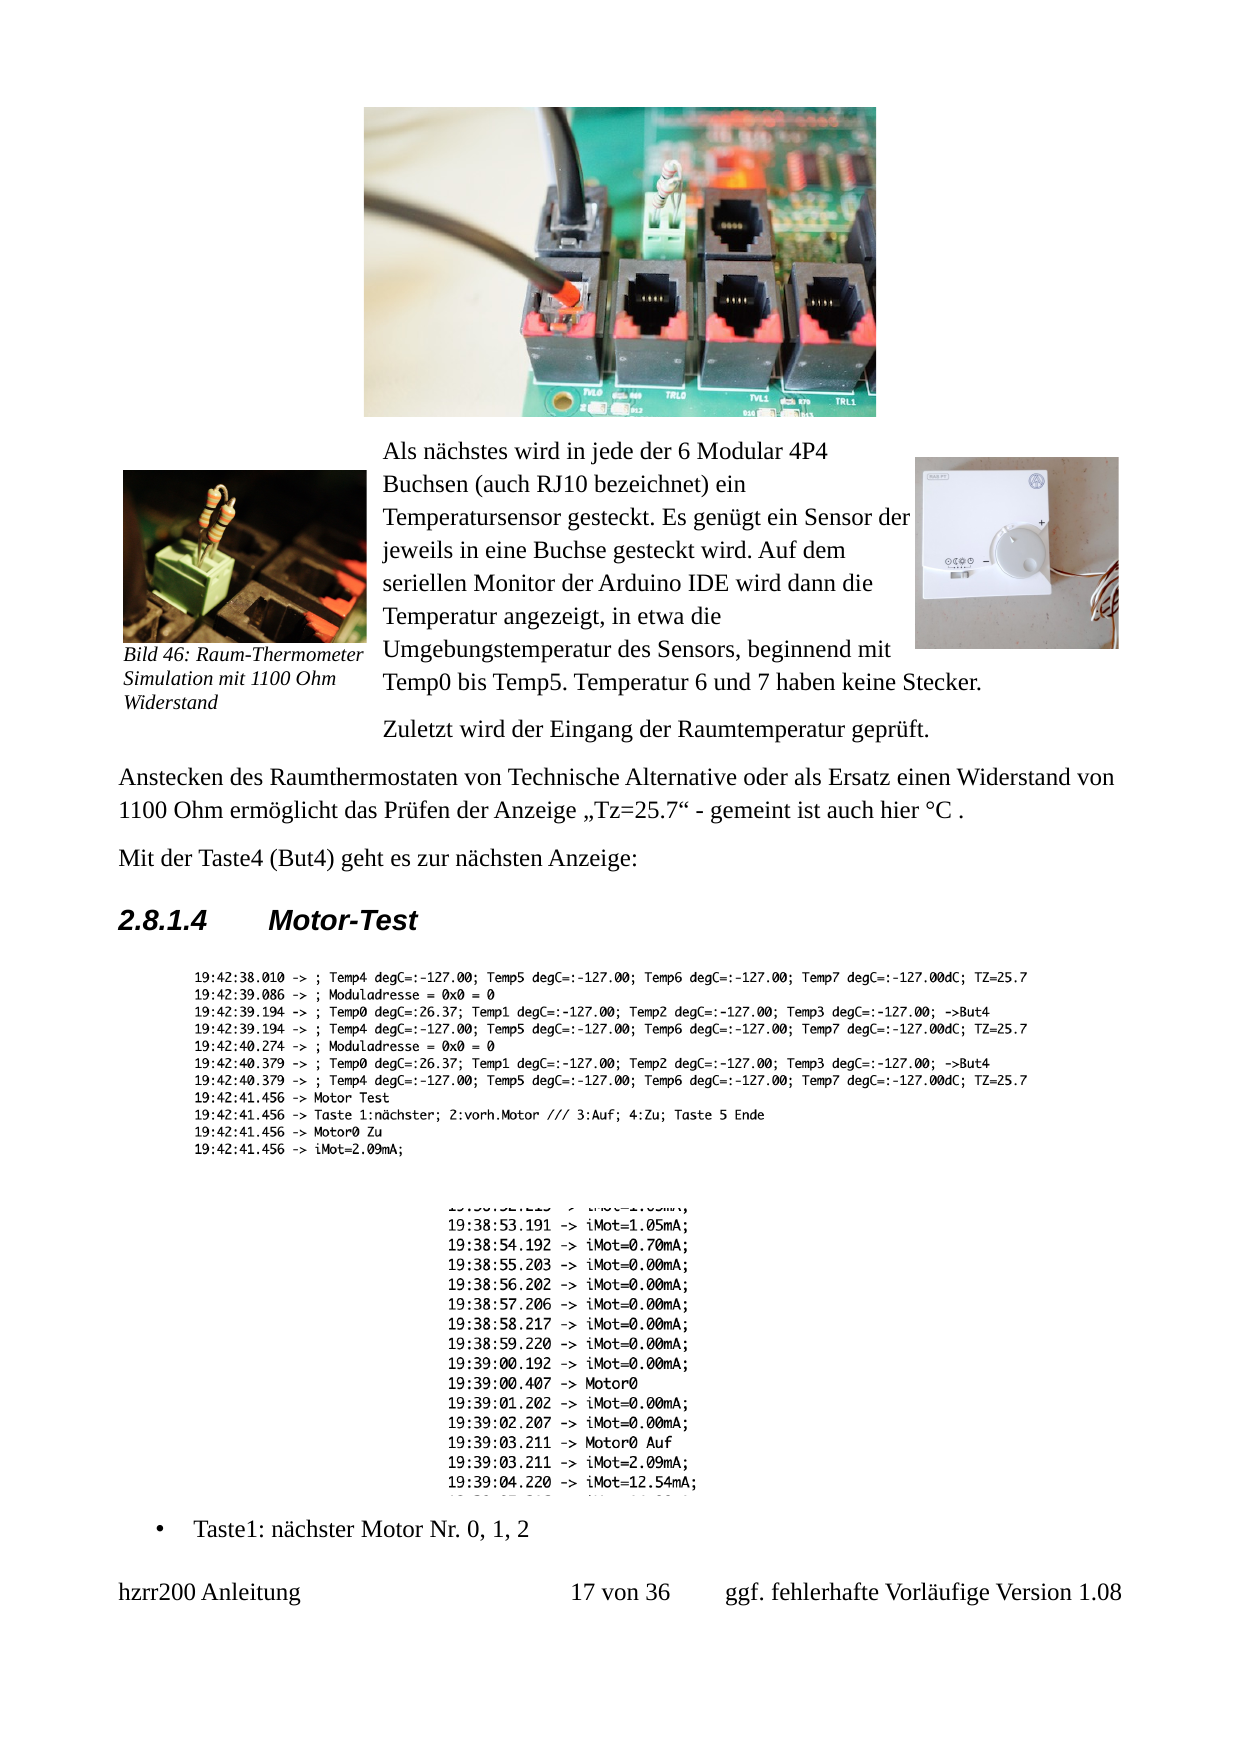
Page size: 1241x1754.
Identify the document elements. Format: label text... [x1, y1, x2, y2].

text Mit der Taste4 (But4) geht es zur nächsten Anzeige: [118, 843, 1122, 872]
text Anstecken des Raumthermostaten von Technische Alternative oder als Ersatz einen Widerstand von 1100 Ohm ermöglicht das Prüfen der Anzeige „Tz=25.7“ - gemeint ist auch hier °C . [118, 762, 1122, 824]
text Bild 44: Motor 0, Temperatur 0 und Zimmertemperatur Simulation eingesteckt [364, 87, 876, 107]
text Bild 46: Raum-Thermometer Simulation mit 1100 Ohm Widerstand [123, 451, 382, 714]
text Bild 48: Ausgabe beim Motortest [447, 1189, 793, 1208]
subtitle Motor-Test [118, 903, 1122, 936]
text Bild 45: Techn. Alternative RAS PT Raumfühler [915, 438, 1119, 457]
text Zuletzt wird der Eingang der Raumtemperatur geprüft. [118, 714, 1122, 743]
text Bild 47: Taste4 (But4) wechselt zum Motor-Test [193, 949, 1047, 968]
text Als nächstes wird in jede der 6 Modular 4P4 Buchsen (auch RJ10 bezeichnet) ein Temperatursensor gesteckt. Es genügt ein Sensor der jeweils in eine Buchse gesteckt wird. Auf dem seriellen Monitor der Arduino IDE wird dann die Temperatur angezeigt, in etwa die Umgebungstemperatur des Sensors, beginnend mit Temp0 bis Temp5. Temperatur 6 und 7 haben keine Stecker. [118, 426, 1122, 696]
list Taste1: nächster Motor Nr. 0, 1, 2 [156, 1514, 1122, 1543]
